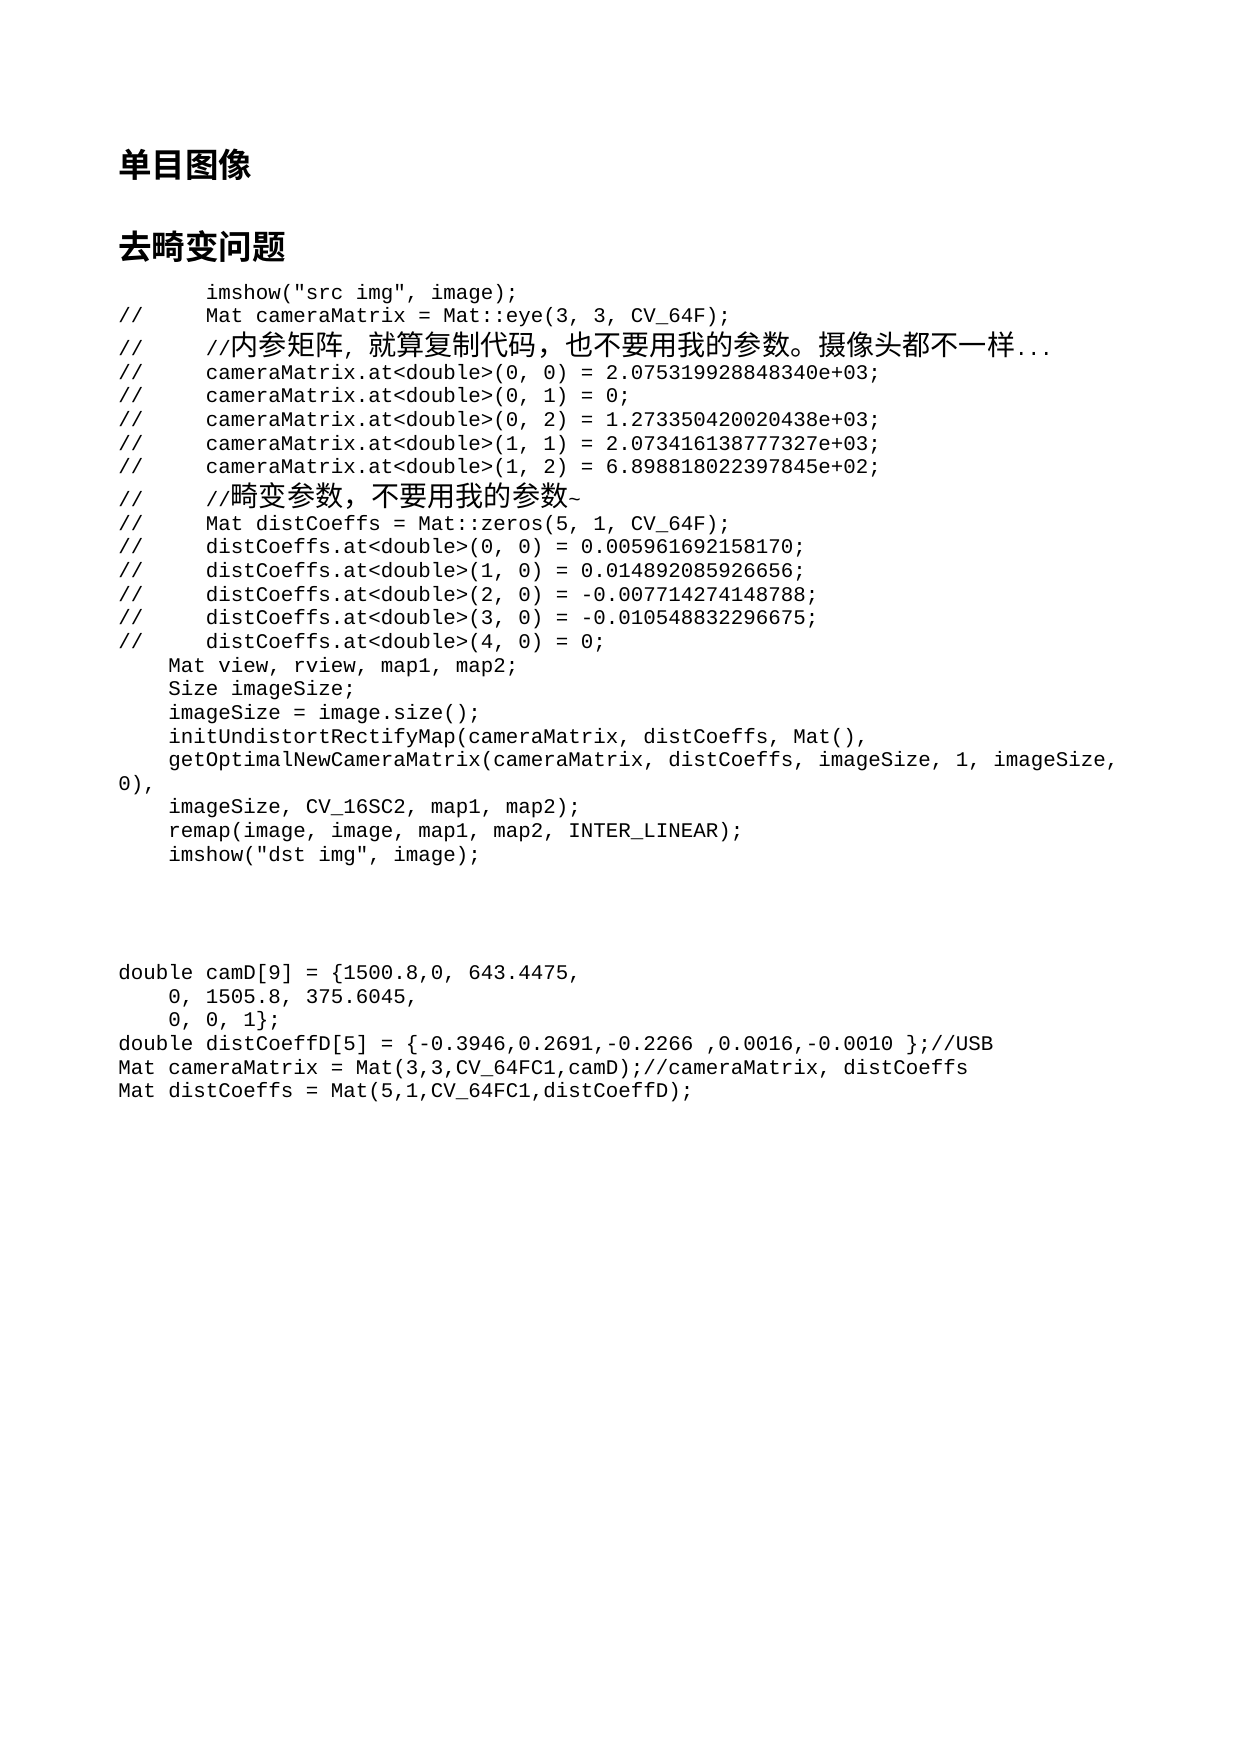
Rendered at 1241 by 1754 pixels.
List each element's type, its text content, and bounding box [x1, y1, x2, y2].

subtitle 单目图像 [118, 139, 1122, 187]
text initUndistortRectifyMap(cameraMatrix, distCoeffs, Mat(), [118, 726, 1122, 749]
text double distCoeffD[5] = {-0.3946,0.2691,-0.2266 ,0.0016,-0.0010 };//USB [118, 1033, 1122, 1057]
text // cameraMatrix.at<double>(0, 2) = 1.273350420020438e+03; [118, 409, 1122, 433]
text Mat cameraMatrix = Mat(3,3,CV_64FC1,camD);//cameraMatrix, distCoeffs [118, 1057, 1122, 1080]
text 0, 0, 1}; [118, 1009, 1122, 1033]
text Mat view, rview, map1, map2; [118, 655, 1122, 678]
text // Mat cameraMatrix = Mat::eye(3, 3, CV_64F); [118, 306, 1122, 329]
text // distCoeffs.at<double>(3, 0) = -0.010548832296675; [118, 607, 1122, 631]
text imshow("dst img", image); [118, 844, 1122, 867]
text // cameraMatrix.at<double>(0, 1) = 0; [118, 386, 1122, 409]
text getOptimalNewCameraMatrix(cameraMatrix, distCoeffs, imageSize, 1, imageSize, 0), [118, 749, 1122, 797]
text remap(image, image, map1, map2, INTER_LINEAR); [118, 820, 1122, 844]
text double camD[9] = {1500.8,0, 643.4475, [118, 962, 1122, 986]
text // distCoeffs.at<double>(0, 0) = 0.005961692158170; [118, 536, 1122, 560]
text // cameraMatrix.at<double>(1, 1) = 2.073416138777327e+03; [118, 433, 1122, 456]
text // distCoeffs.at<double>(1, 0) = 0.014892085926656; [118, 560, 1122, 584]
text Size imageSize; [118, 678, 1122, 702]
subtitle 去畸变问题 [118, 221, 1122, 269]
text imshow("src img", image); [118, 282, 1122, 306]
text // Mat distCoeffs = Mat::zeros(5, 1, CV_64F); [118, 513, 1122, 536]
text 0, 1505.8, 375.6045, [118, 986, 1122, 1009]
text // //畸变参数，不要用我的参数~ [118, 480, 1122, 513]
text imageSize, CV_16SC2, map1, map2); [118, 797, 1122, 820]
text // distCoeffs.at<double>(4, 0) = 0; [118, 631, 1122, 655]
text Mat distCoeffs = Mat(5,1,CV_64FC1,distCoeffD); [118, 1080, 1122, 1104]
text // //内参矩阵, 就算复制代码，也不要用我的参数。摄像头都不一样... [118, 329, 1122, 362]
text // cameraMatrix.at<double>(0, 0) = 2.075319928848340e+03; [118, 362, 1122, 386]
text imageSize = image.size(); [118, 702, 1122, 726]
text // distCoeffs.at<double>(2, 0) = -0.007714274148788; [118, 584, 1122, 607]
text // cameraMatrix.at<double>(1, 2) = 6.898818022397845e+02; [118, 456, 1122, 480]
